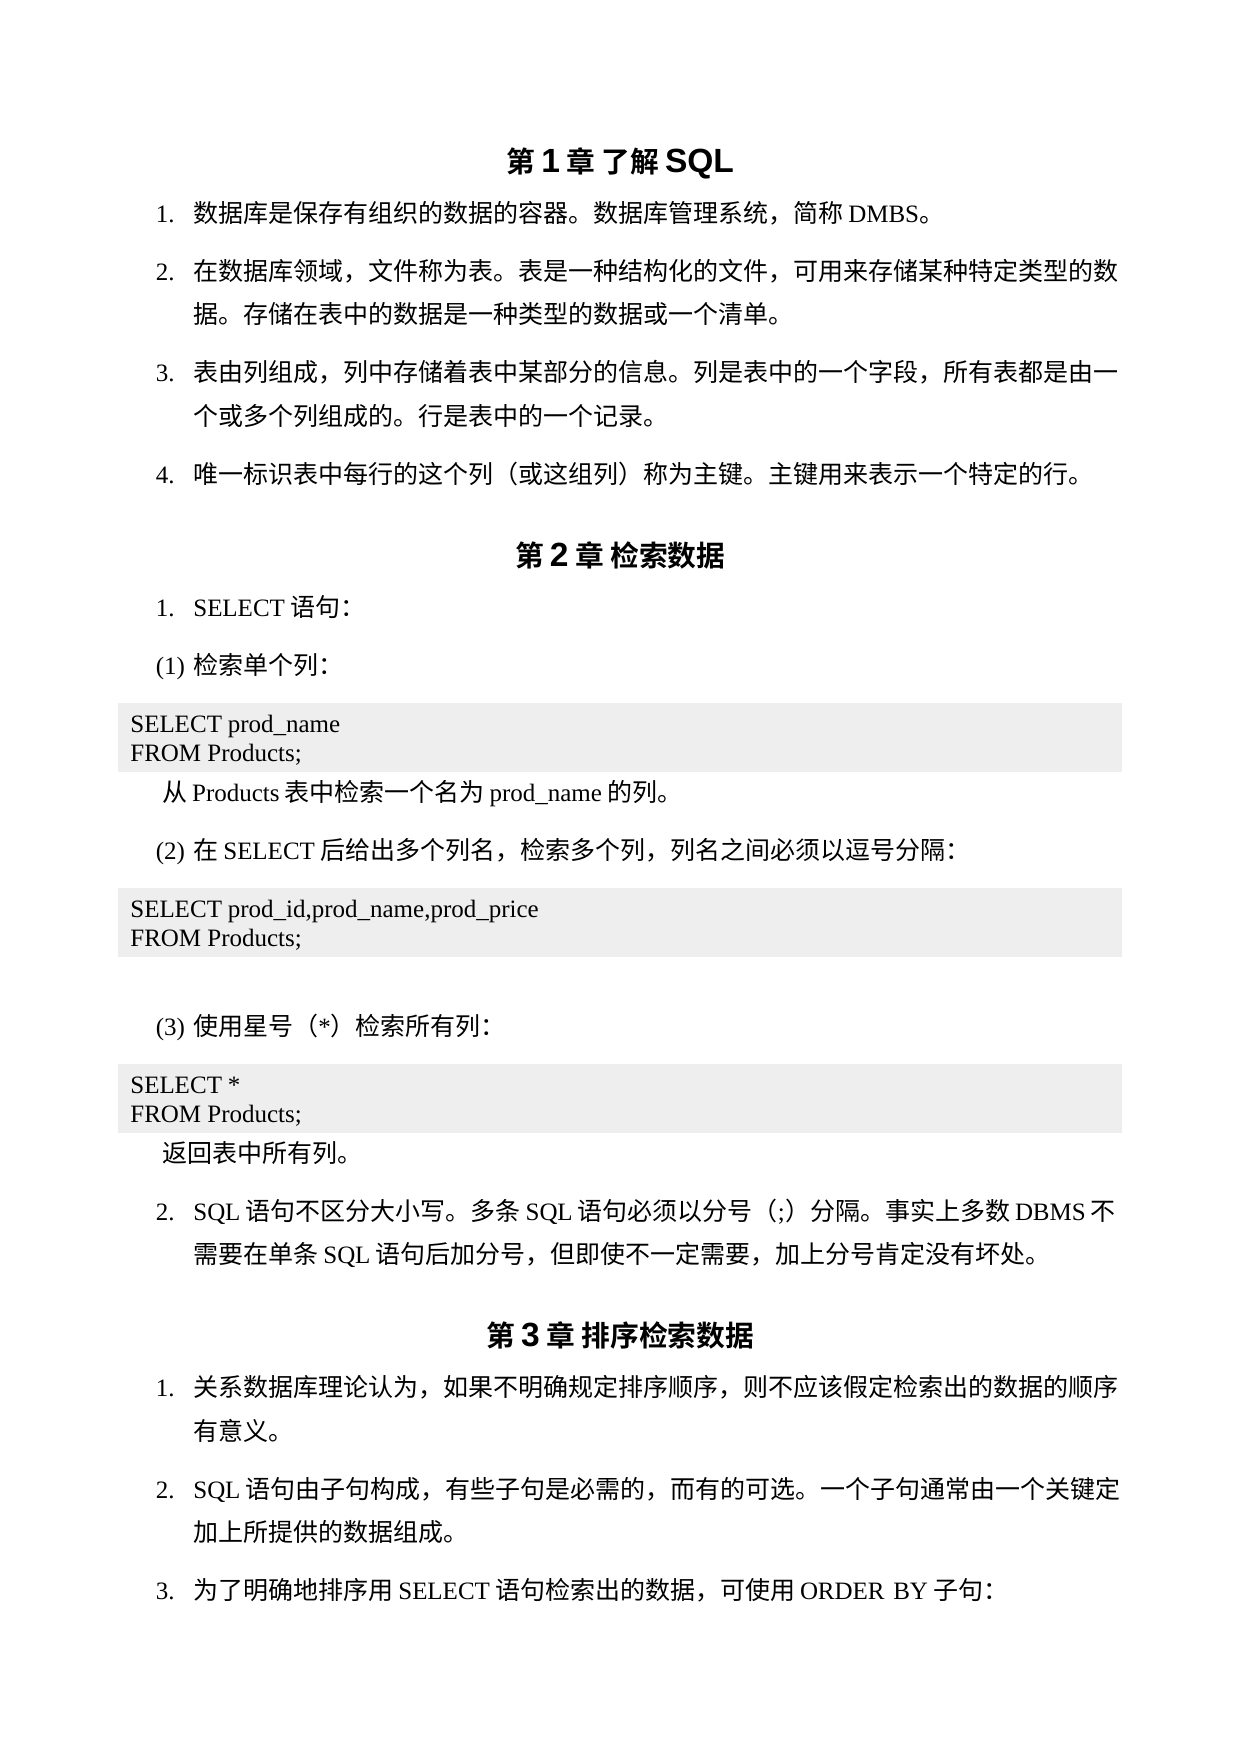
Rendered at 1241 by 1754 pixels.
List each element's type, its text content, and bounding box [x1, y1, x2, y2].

table_header SELECT prod_name FROM Products; [118, 703, 1122, 772]
subtitle 第3章 排序检索数据 [118, 1313, 1122, 1355]
list 表由列组成，列中存储着表中某部分的信息。列是表中的一个字段，所有表都是由一个或多个列组成的。行是表中的一个记录。 [156, 353, 1122, 432]
table_header SELECT prod_id,prod_name,prod_price FROM Products; [118, 888, 1122, 957]
text 返回表中所有列。 [118, 1133, 1122, 1169]
table_header SELECT * FROM Products; [118, 1064, 1122, 1133]
list SELECT语句： [156, 587, 1122, 623]
subtitle 第2章 检索数据 [118, 533, 1122, 574]
list 在SELECT后给出多个列名，检索多个列，列名之间必须以逗号分隔： [156, 830, 1122, 866]
list 数据库是保存有组织的数据的容器。数据库管理系统，简称DMBS。 [156, 193, 1122, 229]
list 唯一标识表中每行的这个列（或这组列）称为主键。主键用来表示一个特定的行。 [156, 454, 1122, 490]
list 检索单个列： [156, 645, 1122, 681]
list 关系数据库理论认为，如果不明确规定排序顺序，则不应该假定检索出的数据的顺序有意义。 [156, 1368, 1122, 1447]
list 使用星号（*）检索所有列： [156, 1006, 1122, 1042]
list 为了明确地排序用SELECT语句检索出的数据，可使用ORDER BY子句： [156, 1571, 1122, 1607]
list 在数据库领域，文件称为表。表是一种结构化的文件，可用来存储某种特定类型的数据。存储在表中的数据是一种类型的数据或一个清单。 [156, 251, 1122, 331]
text 从Products表中检索一个名为prod_name的列。 [118, 772, 1122, 808]
list SQL语句不区分大小写。多条SQL语句必须以分号（;）分隔。事实上多数DBMS不需要在单条SQL语句后加分号，但即使不一定需要，加上分号肯定没有坏处。 [156, 1191, 1122, 1271]
list SQL语句由子句构成，有些子句是必需的，而有的可选。一个子句通常由一个关键定加上所提供的数据组成。 [156, 1469, 1122, 1549]
subtitle 第1章 了解SQL [118, 139, 1122, 181]
